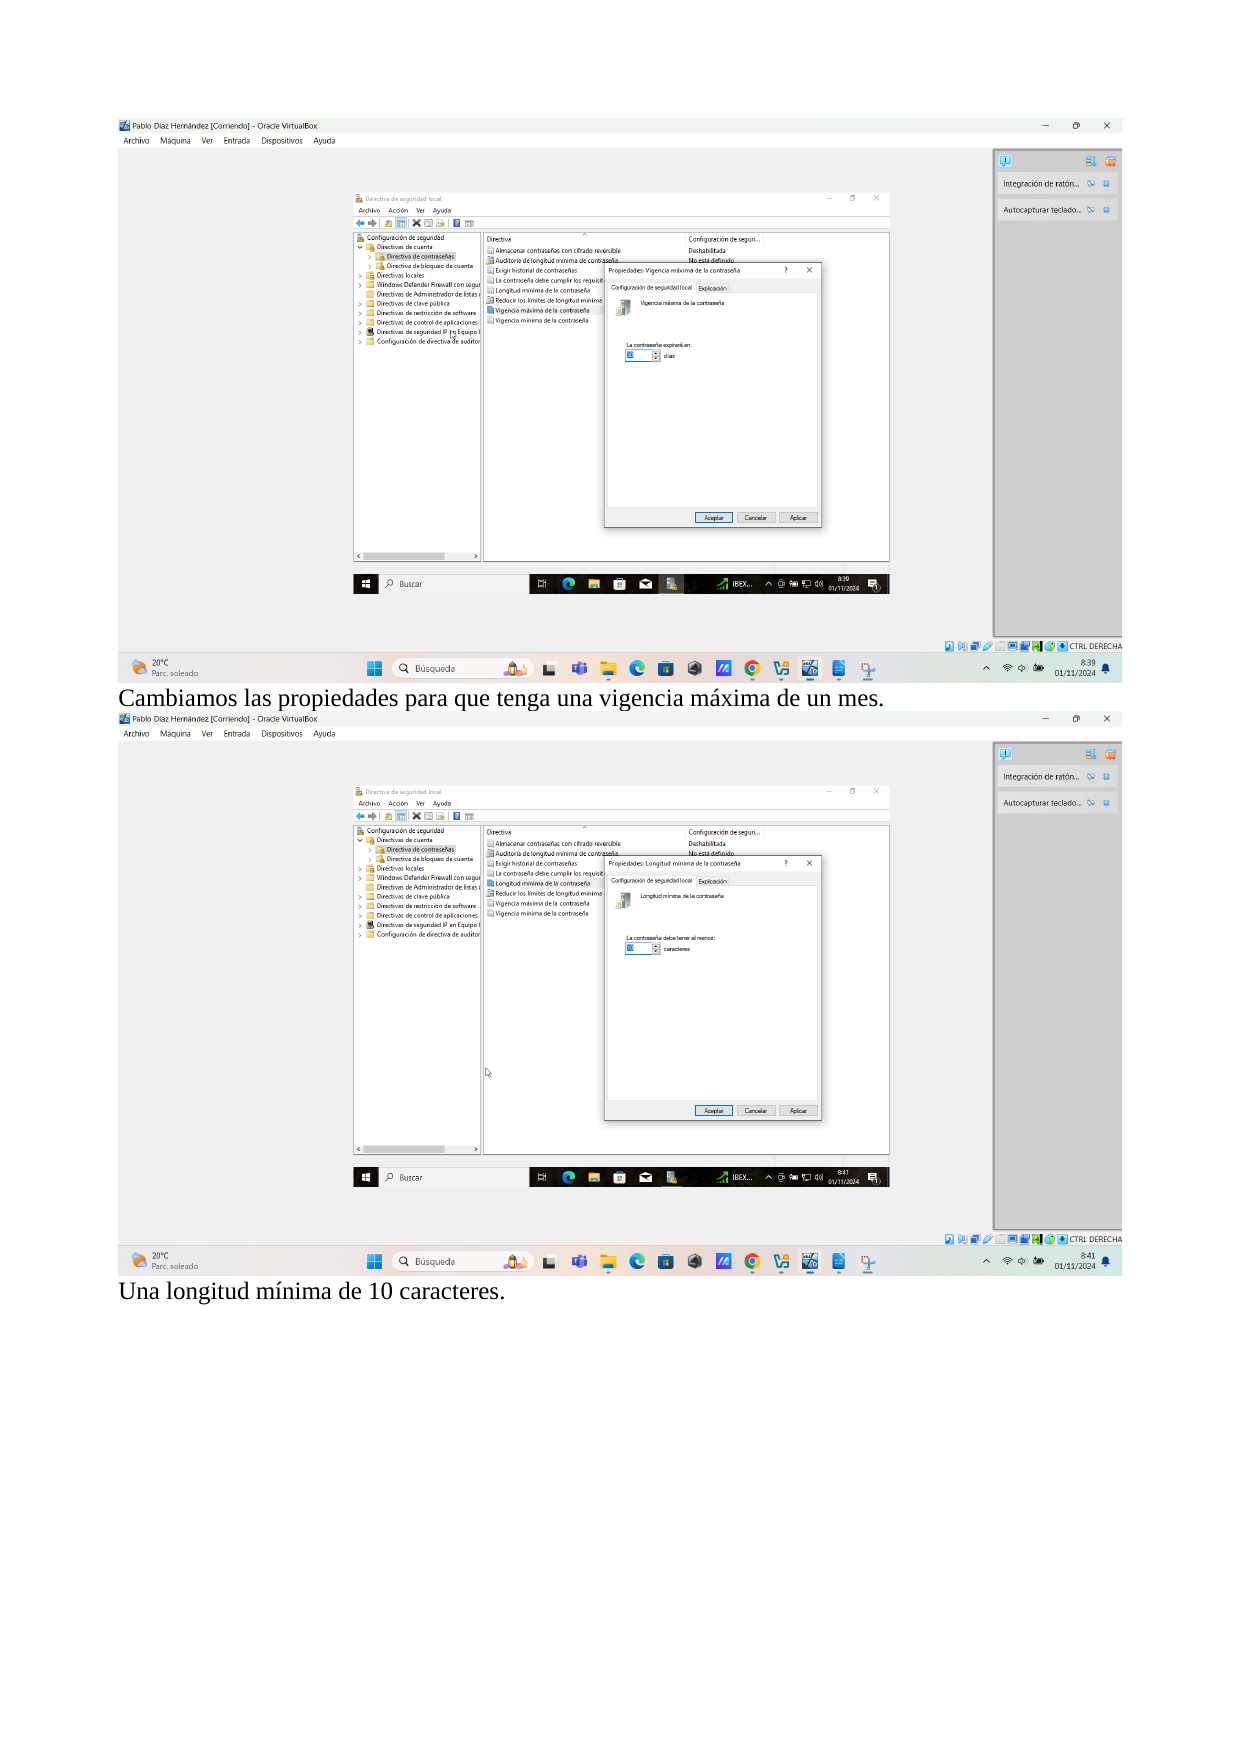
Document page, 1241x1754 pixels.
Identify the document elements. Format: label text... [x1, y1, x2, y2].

text Una longitud mínima de 10 caracteres. [118, 1276, 1122, 1304]
text Cambiamos las propiedades para que tenga una vigencia máxima de un mes. [118, 683, 1122, 711]
picture [118, 711, 1123, 1276]
picture [118, 118, 1123, 683]
